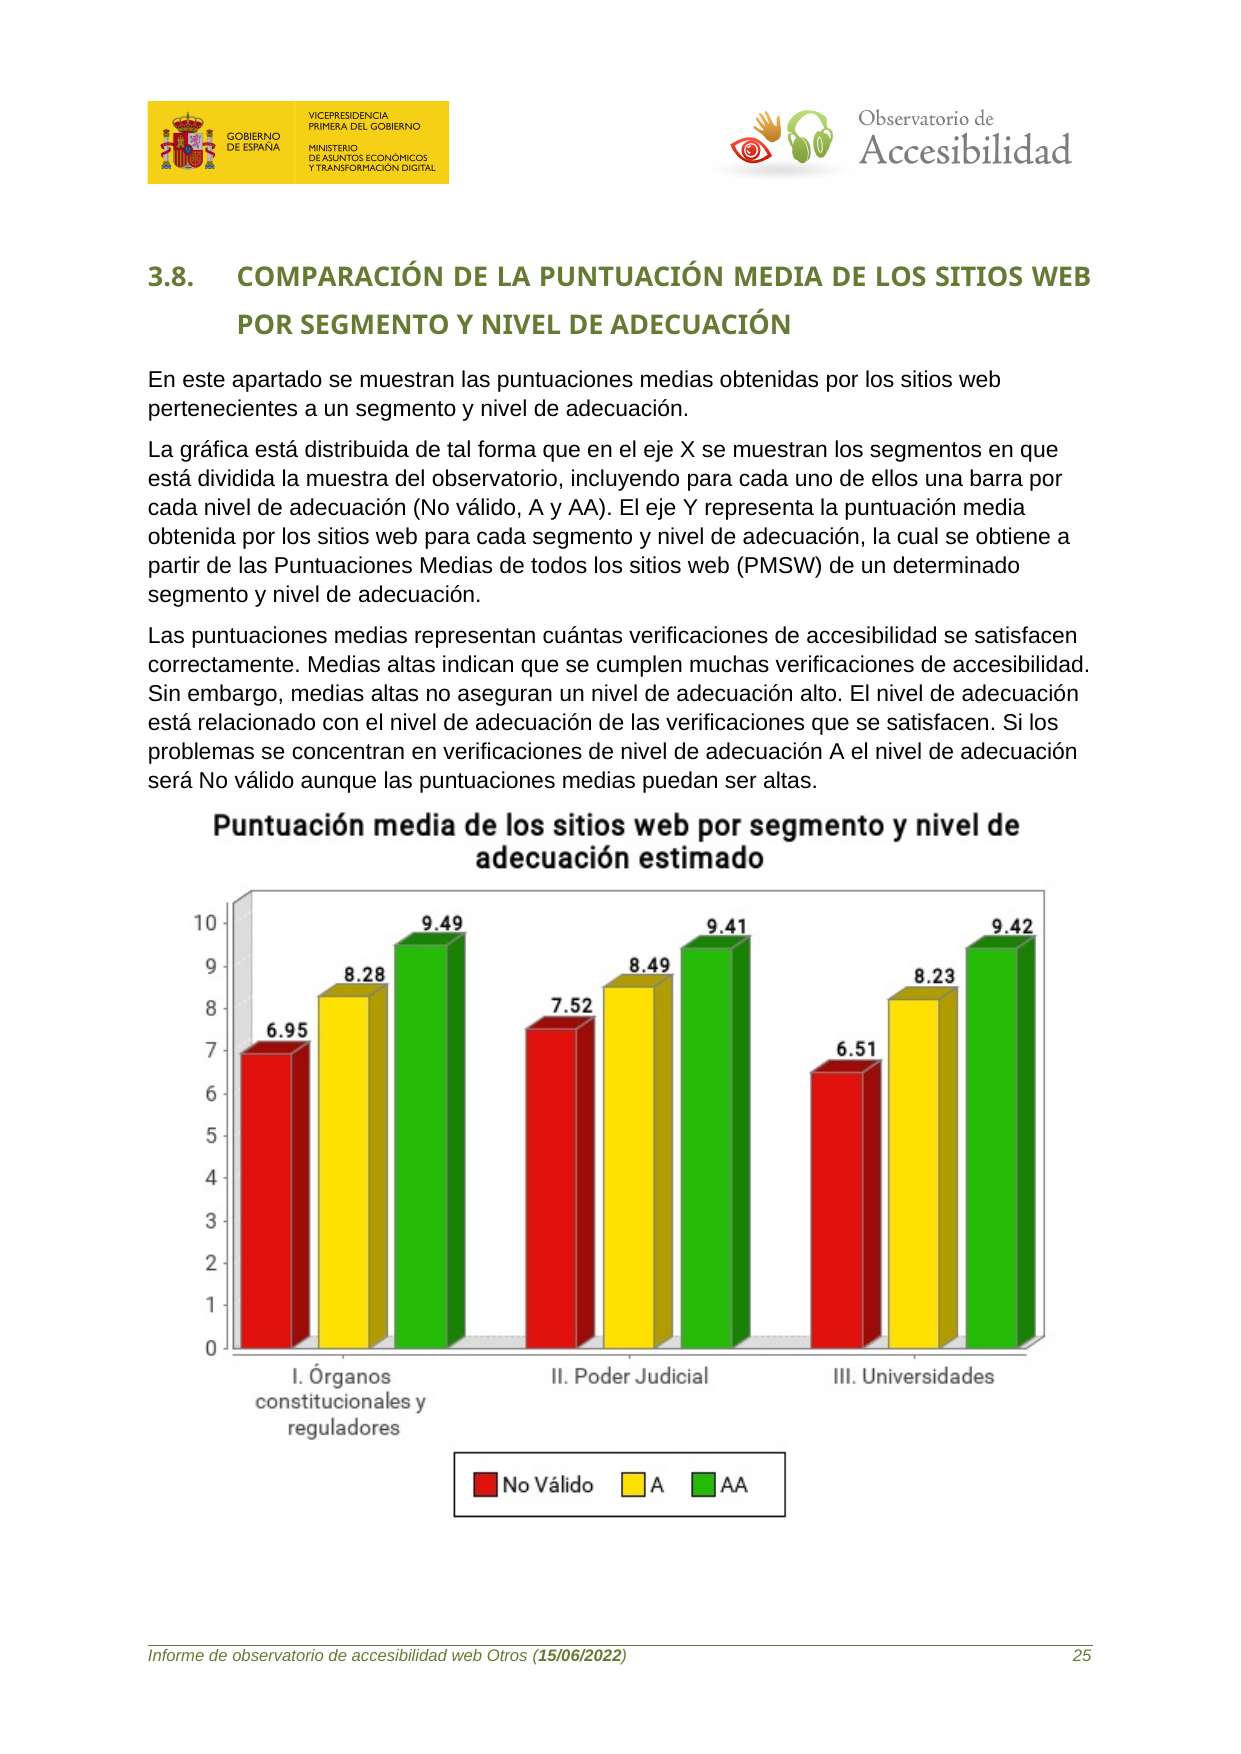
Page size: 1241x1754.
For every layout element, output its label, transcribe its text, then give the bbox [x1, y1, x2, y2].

text La gráfica está distribuida de tal forma que en el eje X se muestran los segmentos en que está dividida la muestra del observatorio, incluyendo para cada uno de ellos una barra por cada nivel de adecuación (No válido, A y AA). El eje Y representa la puntuación media obtenida por los sitios web para cada segmento y nivel de adecuación, la cual se obtiene a partir de las Puntuaciones Medias de todos los sitios web (PMSW) de un determinado segmento y nivel de adecuación. [148, 436, 1092, 607]
text Las puntuaciones medias representan cuántas verificaciones de accesibilidad se satisfacen correctamente. Medias altas indican que se cumplen muchas verificaciones de accesibilidad. Sin embargo, medias altas no aseguran un nivel de adecuación alto. El nivel de adecuación está relacionado con el nivel de adecuación de las verificaciones que se satisfacen. Si los problemas se concentran en verificaciones de nivel de adecuación A el nivel de adecuación será No válido aunque las puntuaciones medias puedan ser altas. [148, 622, 1092, 793]
picture [147, 101, 450, 184]
subtitle Comparación de la puntuación media de los sitios web por segmento y nivel de adecuación [148, 257, 1092, 342]
picture [710, 101, 1086, 184]
text En este apartado se muestran las puntuaciones medias obtenidas por los sitios web pertenecientes a un segmento y nivel de adecuación. [148, 366, 1092, 421]
picture [178, 808, 1062, 1519]
